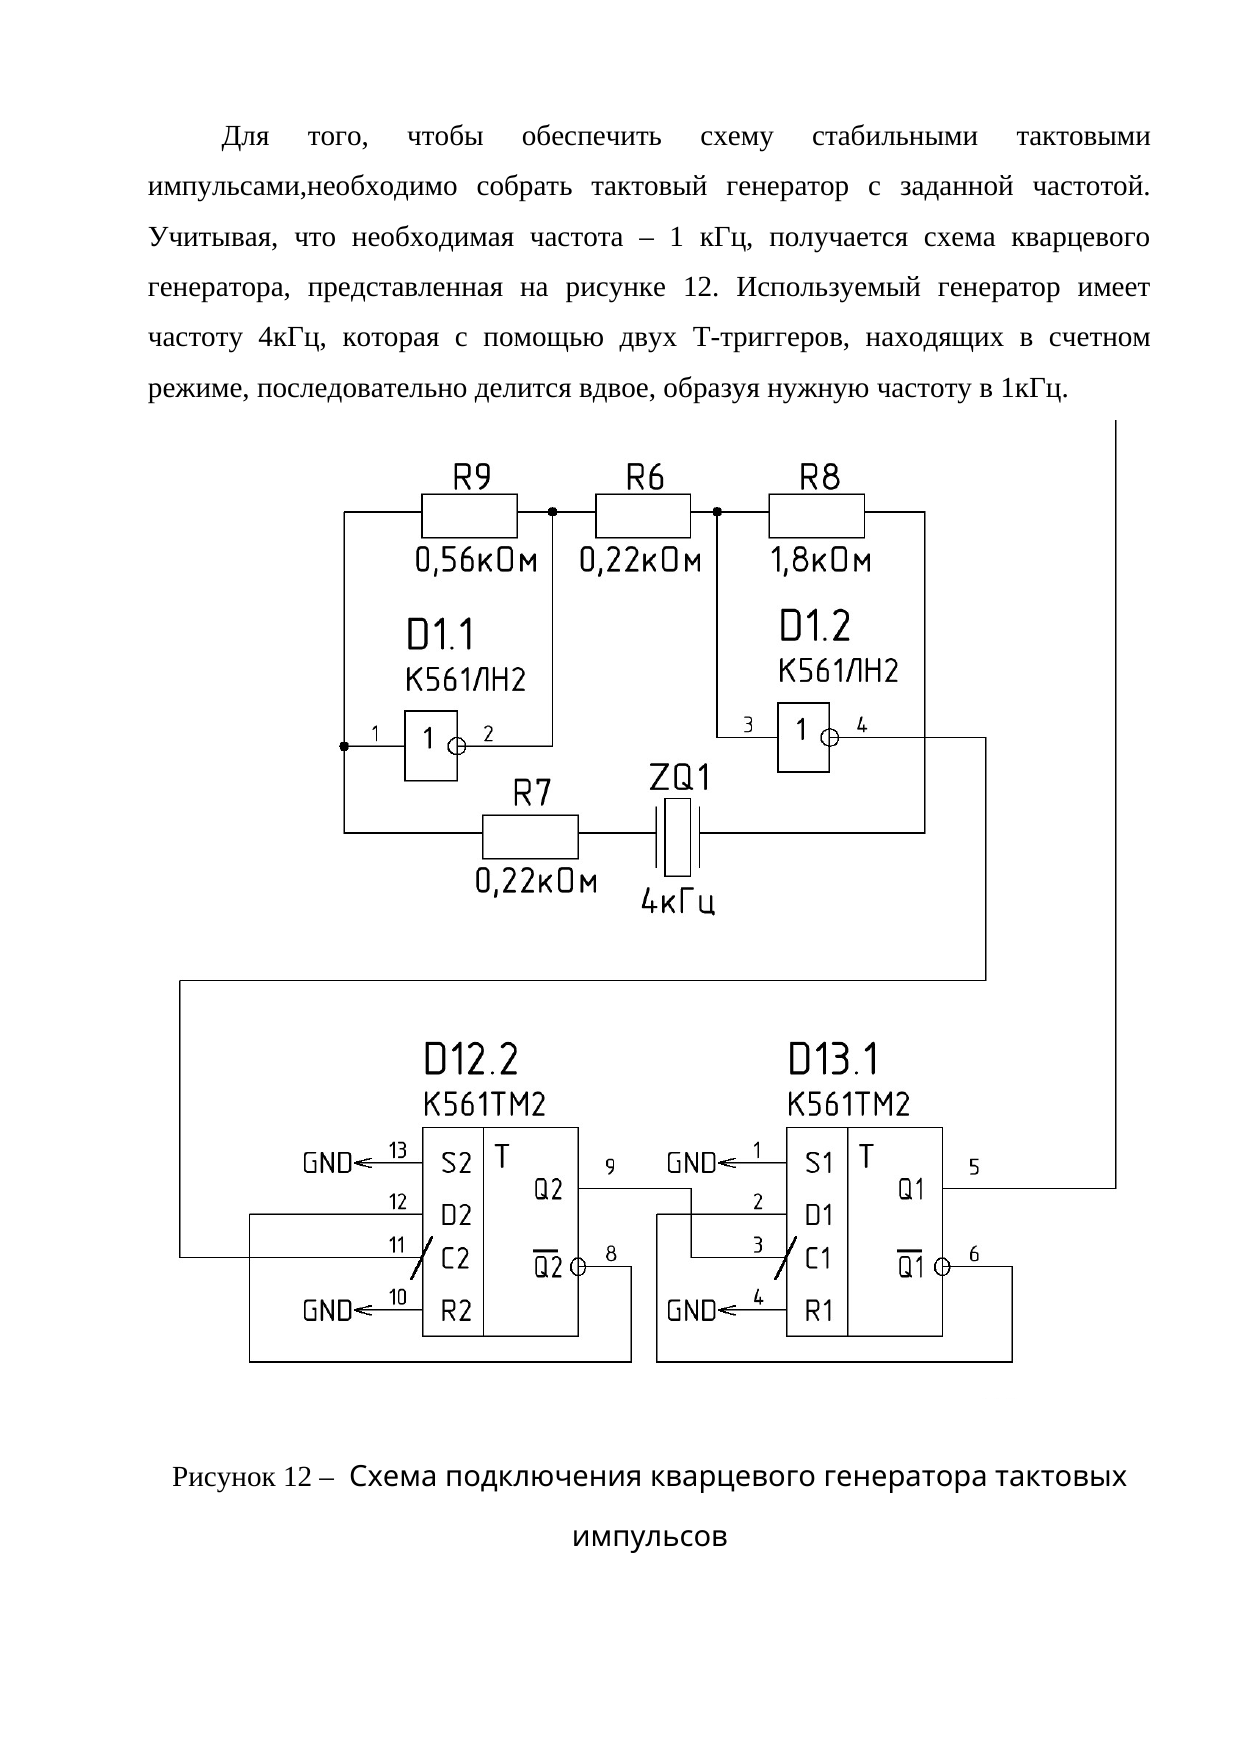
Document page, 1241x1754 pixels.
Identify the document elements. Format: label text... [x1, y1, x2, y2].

picture [147, 420, 1152, 1399]
text импульсов [148, 1515, 1152, 1554]
text Рисунок 12 – Схема подключения кварцевого генератора тактовых [148, 1455, 1152, 1495]
text Для того, чтобы обеспечить схему стабильными тактовыми импульсами,необходимо собрать тактовый генератор с заданной частотой. Учитывая, что необходимая частота – 1 кГц, получается схема кварцевого генератора, представленная на рисунке 12. Используемый генератор имеет частоту 4кГц, которая с помощью двух Т-триггеров, находящих в счетном режиме, последовательно делится вдвое, образуя нужную частоту в 1кГц. [148, 118, 1152, 403]
